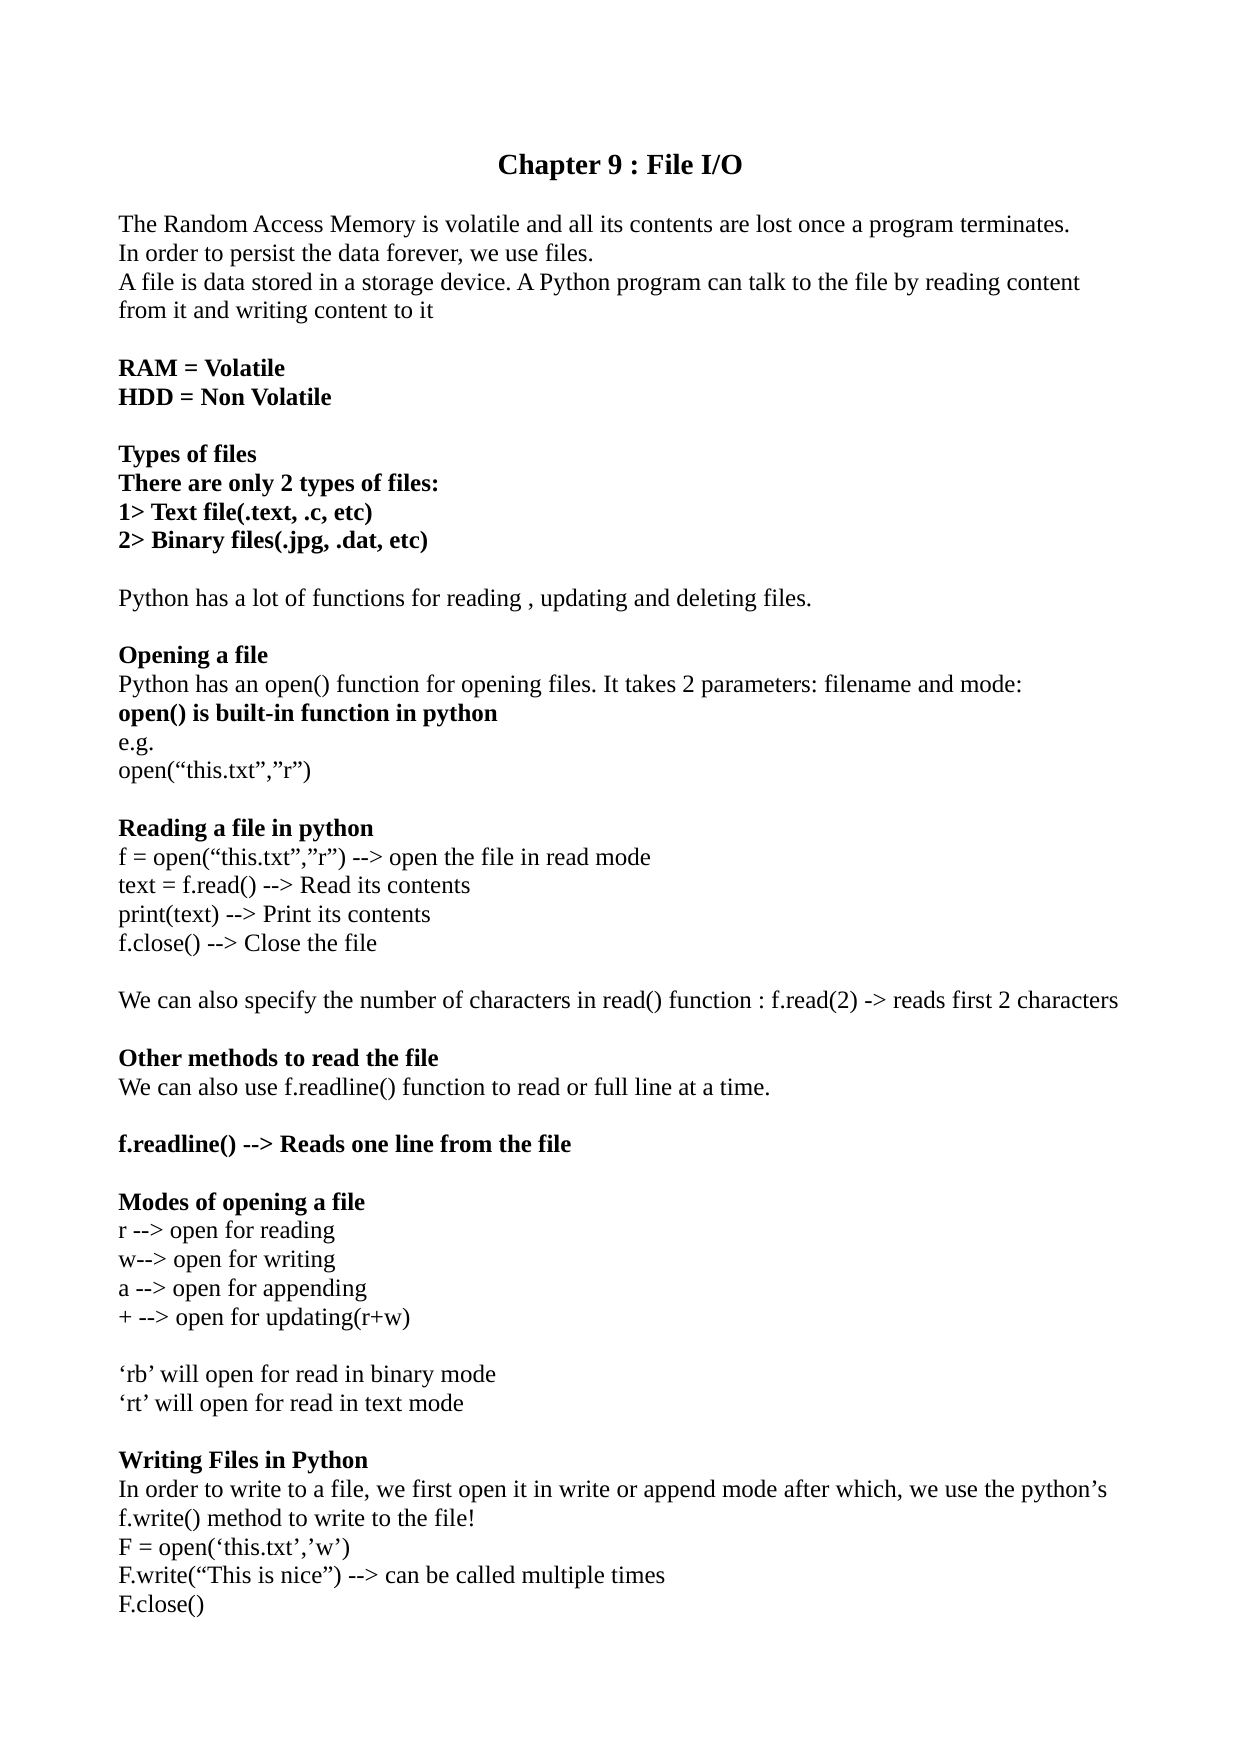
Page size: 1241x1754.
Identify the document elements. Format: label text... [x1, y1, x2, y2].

text Opening a file [118, 640, 1122, 669]
text We can also specify the number of characters in read() function : f.read(2) -> reads first 2 characters [118, 985, 1122, 1014]
text RAM = Volatile [118, 353, 1122, 382]
text Python has an open() function for opening files. It takes 2 parameters: filename and mode: [118, 669, 1122, 698]
text Python has a lot of functions for reading , updating and deleting files. [118, 583, 1122, 612]
text a --> open for appending [118, 1273, 1122, 1302]
text HDD = Non Volatile [118, 382, 1122, 410]
text Writing Files in Python [118, 1445, 1122, 1474]
text f.readline() --> Reads one line from the file [118, 1129, 1122, 1158]
text open() is built-in function in python [118, 698, 1122, 727]
text Modes of opening a file [118, 1187, 1122, 1215]
text f = open(“this.txt”,”r”) --> open the file in read mode [118, 842, 1122, 870]
text Types of files [118, 439, 1122, 468]
text 1> Text file(.text, .c, etc) [118, 497, 1122, 525]
text We can also use f.readline() function to read or full line at a time. [118, 1072, 1122, 1100]
text There are only 2 types of files: [118, 468, 1122, 497]
text F.write(“This is nice”) --> can be called multiple times [118, 1560, 1122, 1589]
text Other methods to read the file [118, 1043, 1122, 1072]
text F = open(‘this.txt’,’w’) [118, 1532, 1122, 1560]
text ‘rt’ will open for read in text mode [118, 1388, 1122, 1417]
text e.g. [118, 727, 1122, 755]
text A file is data stored in a storage device. A Python program can talk to the file by reading content from it and writing content to it [118, 267, 1122, 324]
text + --> open for updating(r+w) [118, 1302, 1122, 1330]
text In order to write to a file, we first open it in write or append mode after which, we use the python’s f.write() method to write to the file! [118, 1474, 1122, 1532]
text print(text) --> Print its contents [118, 899, 1122, 928]
text Chapter 9 : File I/O [118, 147, 1122, 180]
text In order to persist the data forever, we use files. [118, 238, 1122, 267]
text 2> Binary files(.jpg, .dat, etc) [118, 525, 1122, 554]
text f.close() --> Close the file [118, 928, 1122, 957]
text The Random Access Memory is volatile and all its contents are lost once a program terminates. [118, 209, 1122, 238]
text open(“this.txt”,”r”) [118, 755, 1122, 784]
text text = f.read() --> Read its contents [118, 870, 1122, 899]
text Reading a file in python [118, 813, 1122, 842]
text r --> open for reading [118, 1215, 1122, 1244]
text F.close() [118, 1589, 1122, 1618]
text w--> open for writing [118, 1244, 1122, 1273]
text ‘rb’ will open for read in binary mode [118, 1359, 1122, 1388]
